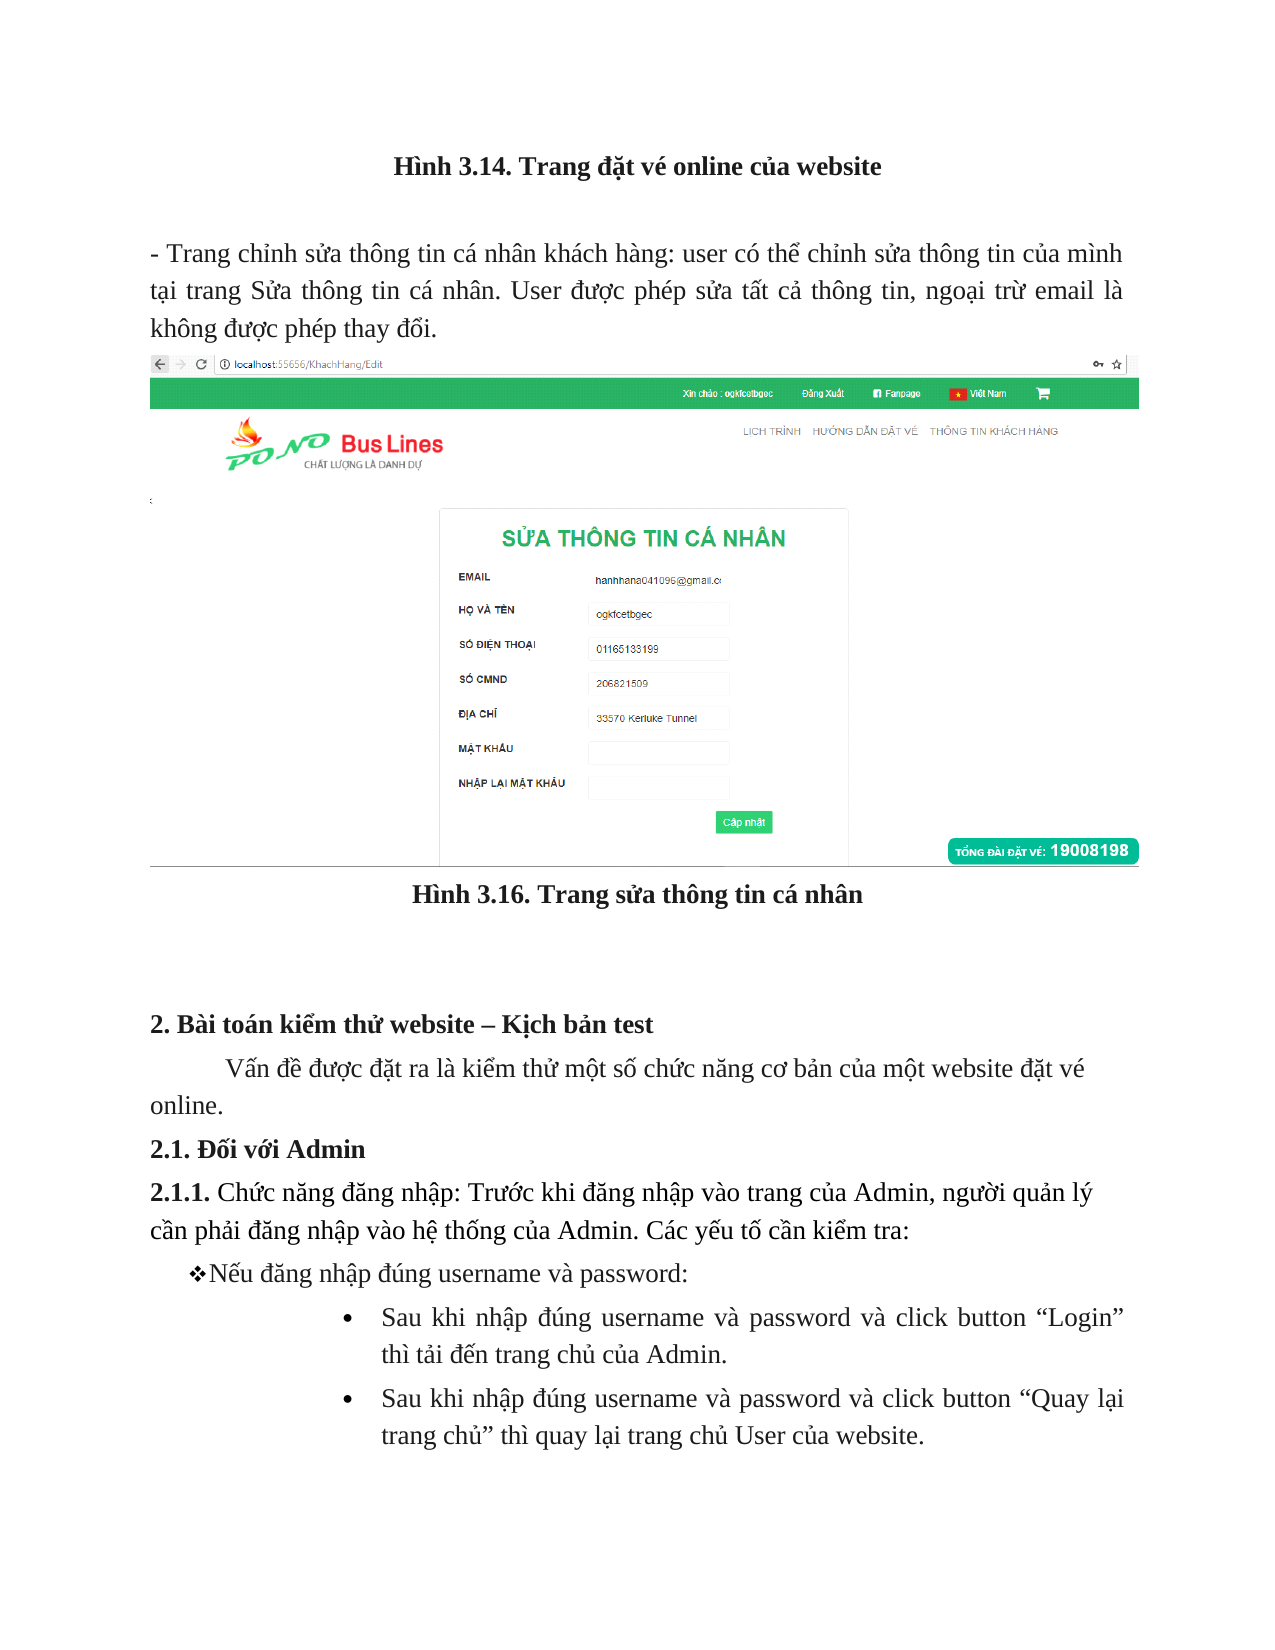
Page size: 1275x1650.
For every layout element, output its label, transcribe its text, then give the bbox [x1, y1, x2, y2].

list Sau khi nhập đúng username và password và click button “Quay lại trang chủ” thì quay lại trang chủ User của website. [344, 1382, 1125, 1450]
text Hình 3.16. Trang sửa thông tin cá nhân [150, 878, 1125, 909]
text 2.1.1. Chức năng đăng nhập: Trước khi đăng nhập vào trang của Admin, người quản lý cần phải đăng nhập vào hệ thống của Admin. Các yếu tố cần kiểm tra: [150, 1176, 1125, 1245]
list Nếu đăng nhập đúng username và password: [187, 1257, 1125, 1288]
text Vấn đề được đặt ra là kiểm thử một số chức năng cơ bản của một website đặt vé online. [150, 1052, 1125, 1121]
text 2.1. Đối với Admin [150, 1133, 1125, 1164]
text - Trang chỉnh sửa thông tin cá nhân khách hàng: user có thể chỉnh sửa thông tin của mình tại trang Sửa thông tin cá nhân. User được phép sửa tất cả thông tin, ngoại trừ email là không được phép thay đổi. [150, 237, 1125, 343]
text Hình 3.14. Trang đặt vé online của website [150, 150, 1125, 181]
list Sau khi nhập đúng username và password và click button “Login” thì tải đến trang chủ của Admin. [344, 1301, 1125, 1369]
text 2. Bài toán kiểm thử website – Kịch bản test [150, 1008, 1125, 1040]
